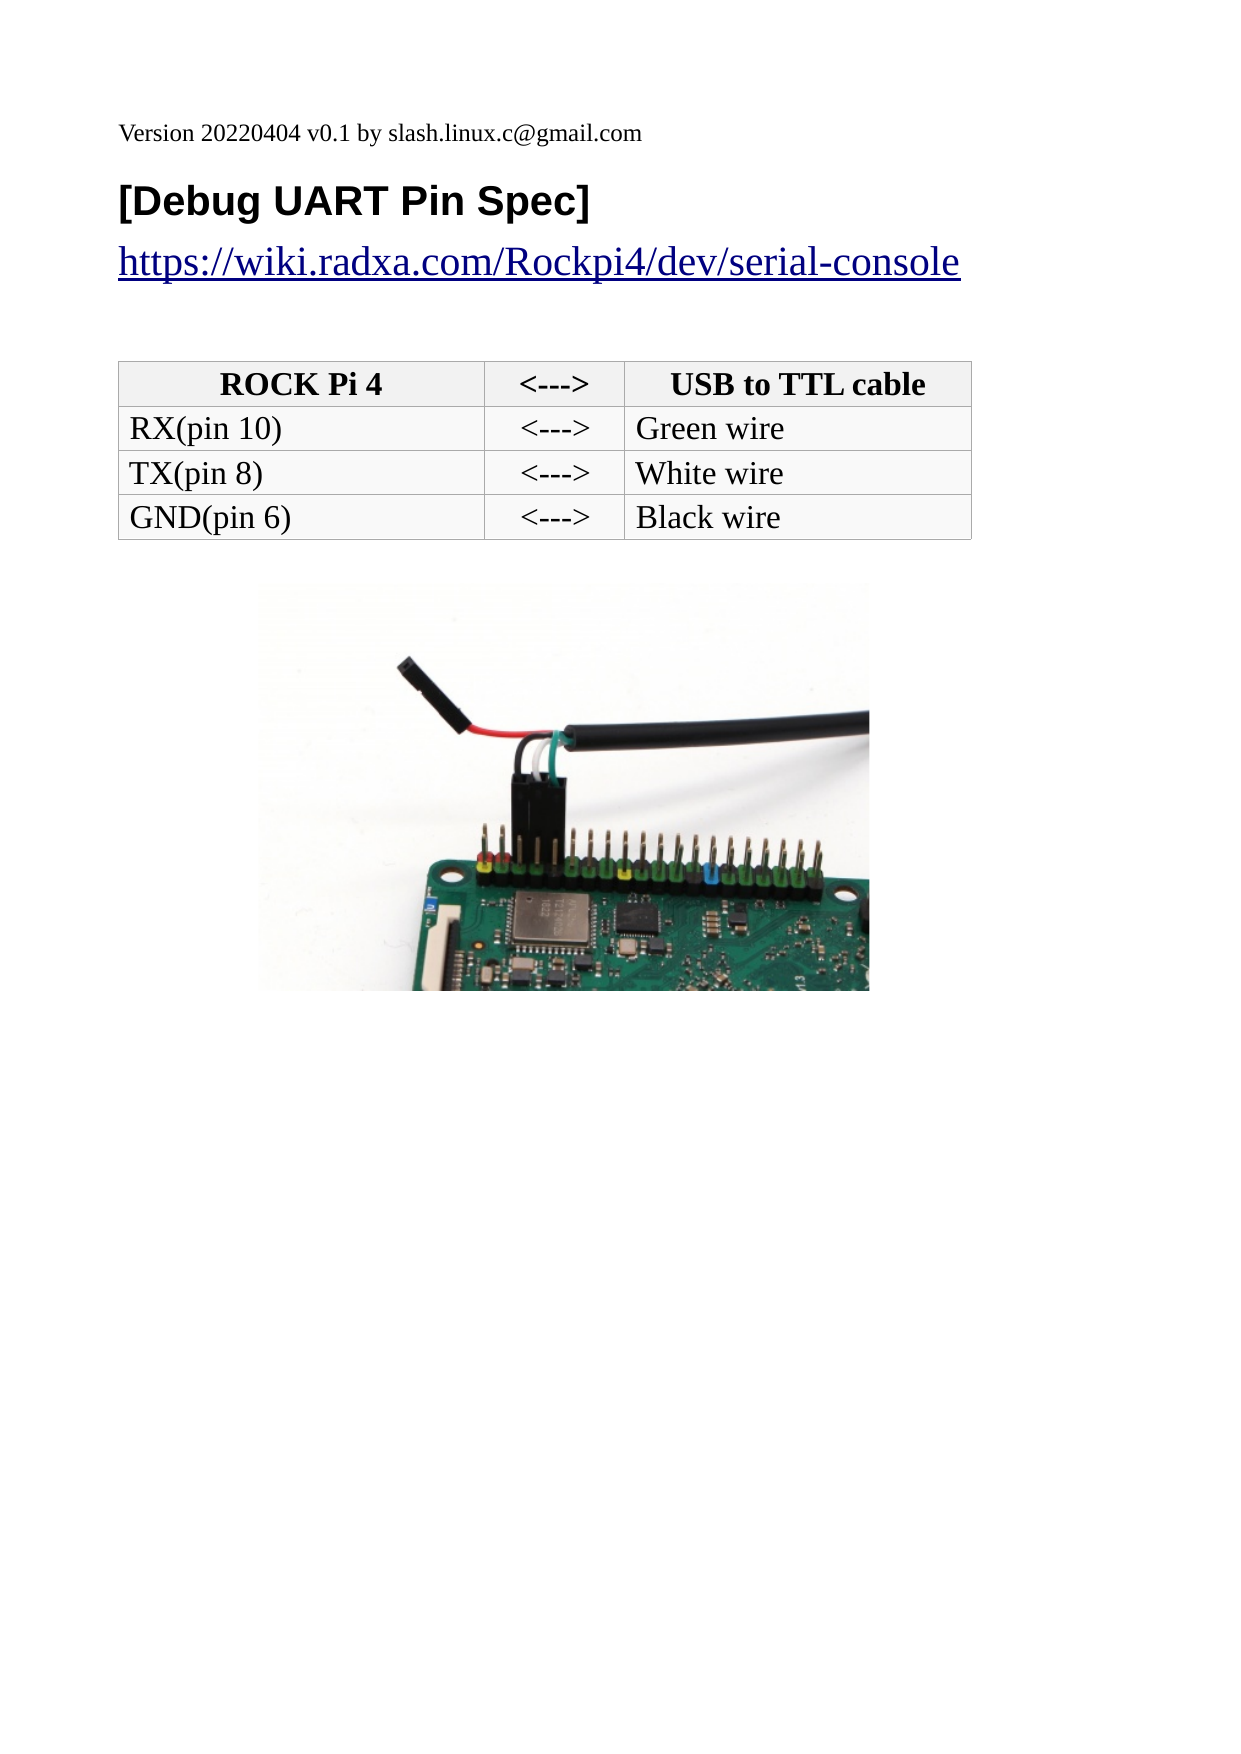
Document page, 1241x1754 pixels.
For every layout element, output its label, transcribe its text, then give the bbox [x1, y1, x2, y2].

picture [258, 583, 870, 991]
table_cell GND(pin 6) [119, 495, 484, 538]
table_cell White wire [625, 451, 971, 494]
table_cell <---> [485, 451, 624, 494]
text https://wiki.radxa.com/Rockpi4/dev/serial-console [118, 237, 1122, 285]
table_header USB to TTL cable [625, 362, 971, 406]
table_header ROCK Pi 4 [119, 362, 484, 406]
table_cell <---> [485, 407, 624, 450]
table_cell Green wire [625, 407, 971, 450]
table_cell TX(pin 8) [119, 451, 484, 494]
table_cell RX(pin 10) [119, 407, 484, 450]
table_cell <---> [485, 495, 624, 538]
table_cell Black wire [625, 495, 971, 538]
table_header <---> [485, 362, 624, 406]
subtitle [Debug UART Pin Spec] [118, 176, 1122, 224]
